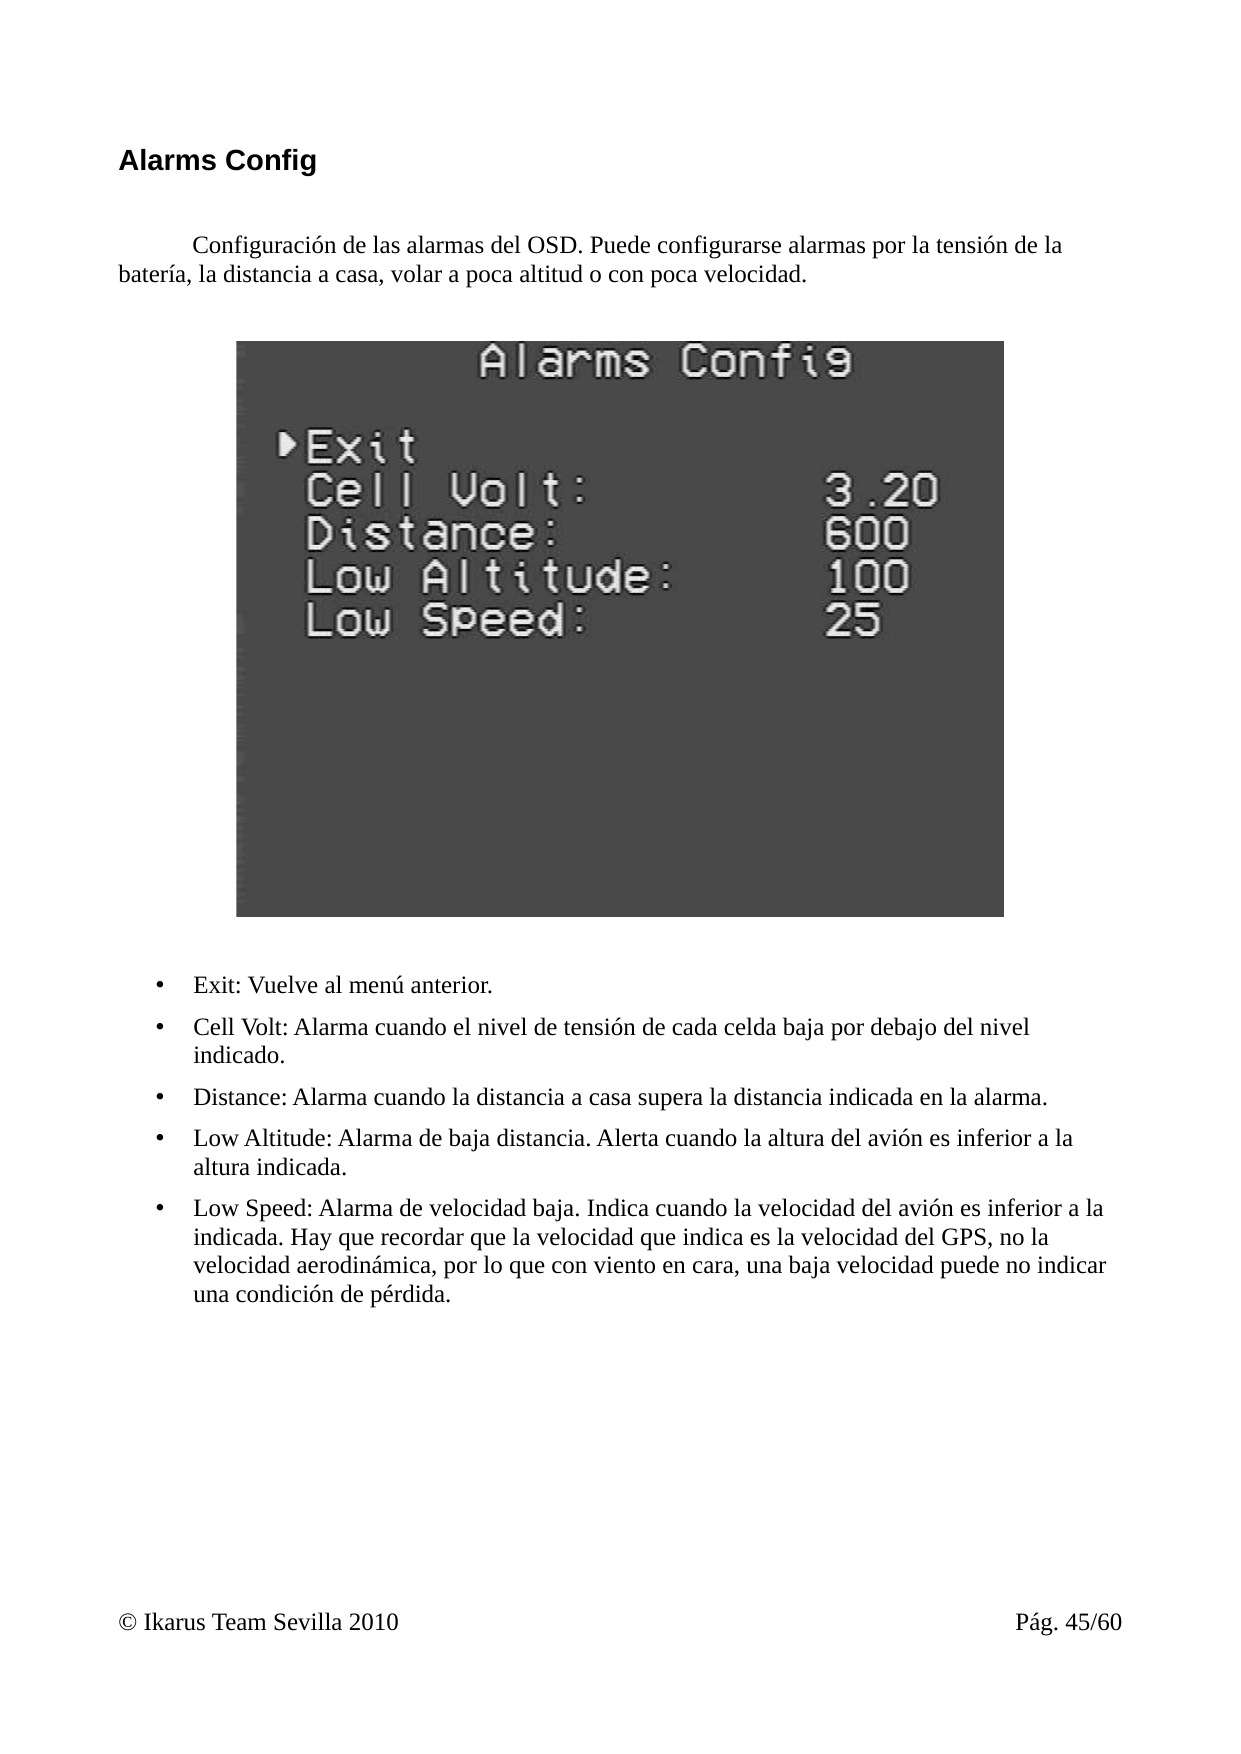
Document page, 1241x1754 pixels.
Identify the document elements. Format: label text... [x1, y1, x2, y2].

text Configuración de las alarmas del OSD. Puede configurarse alarmas por la tensión de la batería, la distancia a casa, volar a poca altitud o con poca velocidad. [118, 230, 1122, 288]
list Cell Volt: Alarma cuando el nivel de tensión de cada celda baja por debajo del nivel indicado. [156, 1012, 1122, 1069]
list Low Altitude: Alarma de baja distancia. Alerta cuando la altura del avión es inferior a la altura indicada. [156, 1123, 1122, 1181]
list Distance: Alarma cuando la distancia a casa supera la distancia indicada en la alarma. [156, 1082, 1122, 1111]
list Exit: Vuelve al menú anterior. [156, 971, 1122, 999]
list Low Speed: Alarma de velocidad baja. Indica cuando la velocidad del avión es inferior a la indicada. Hay que recordar que la velocidad que indica es la velocidad del GPS, no la velocidad aerodinámica, por lo que con viento en cara, una baja velocidad puede no indicar una condición de pérdida. [156, 1193, 1122, 1308]
subtitle Alarms Config [118, 143, 1122, 177]
picture [236, 341, 1004, 917]
